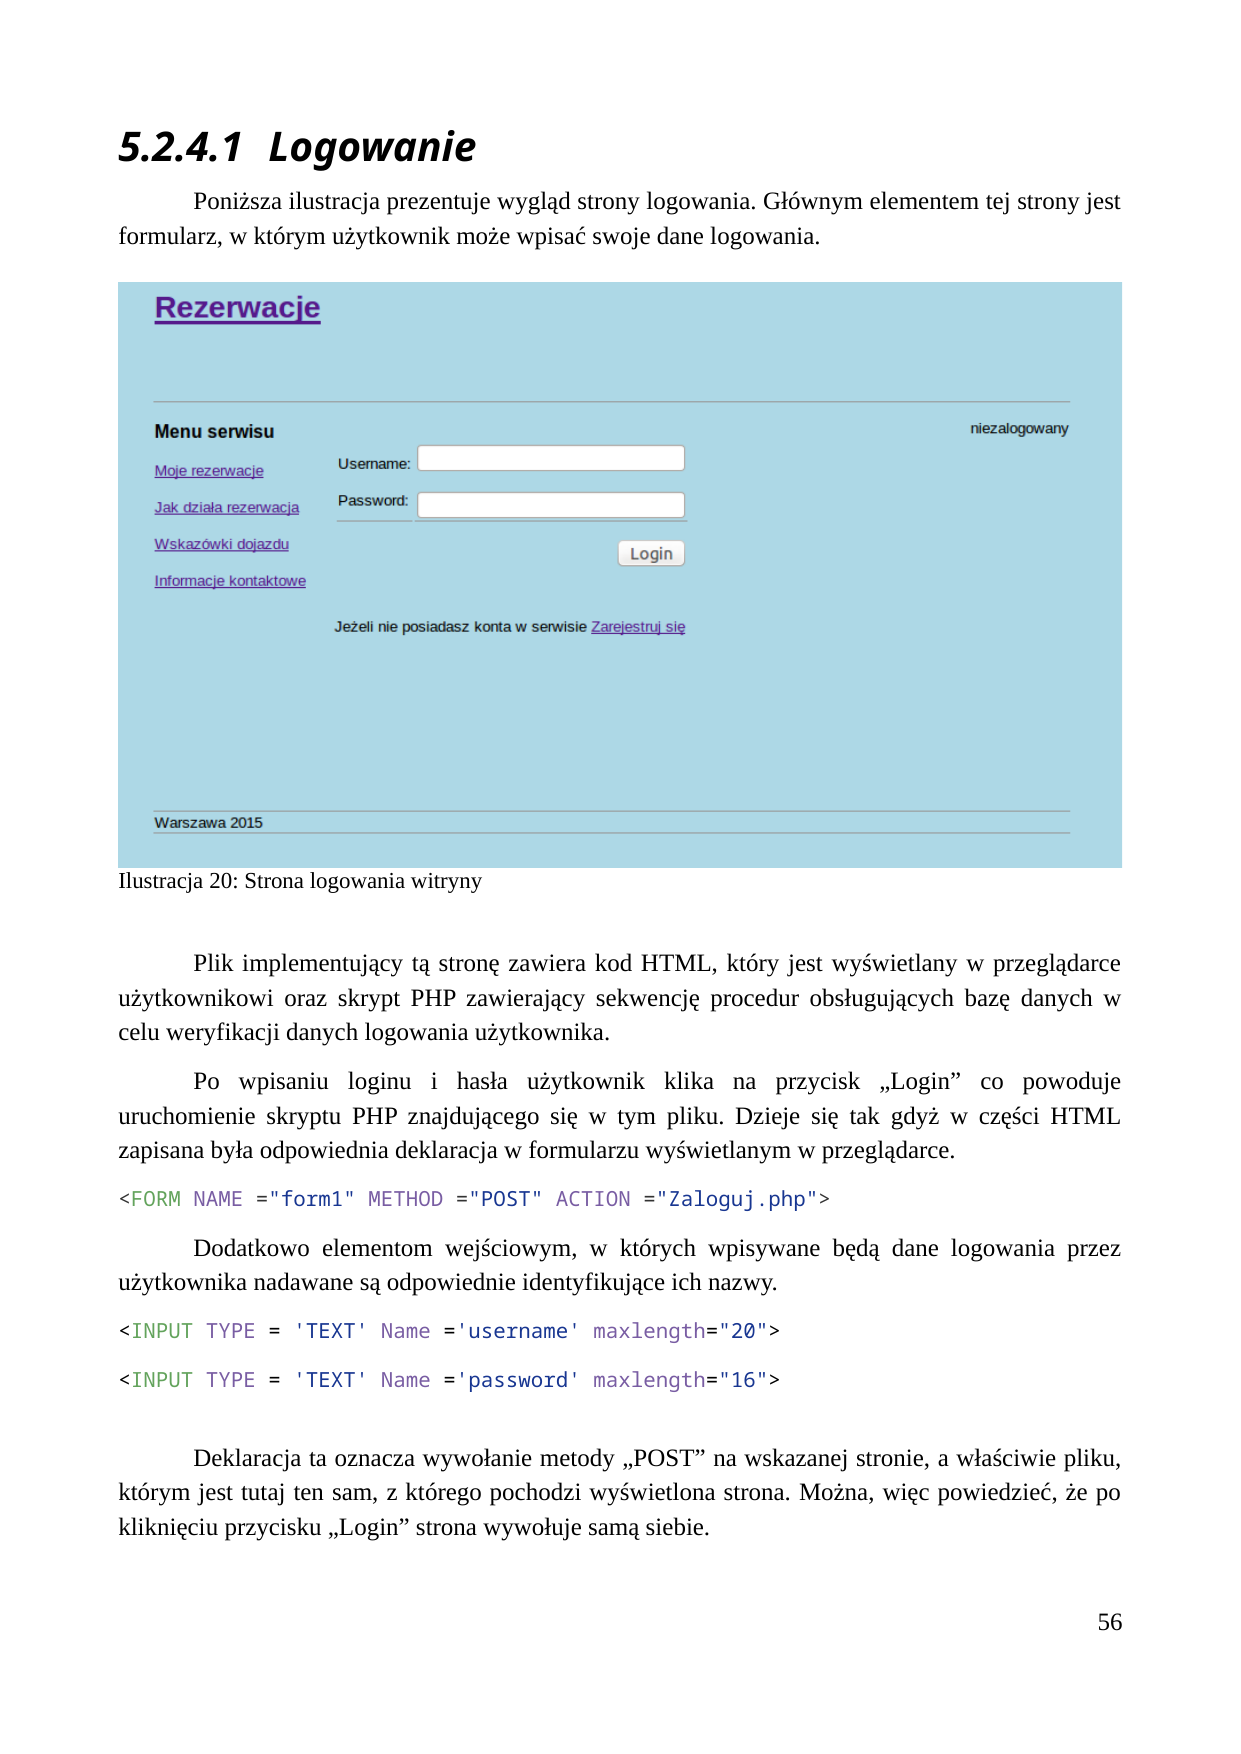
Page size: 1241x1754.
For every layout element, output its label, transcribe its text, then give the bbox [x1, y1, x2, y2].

subtitle Logowanie [118, 118, 1122, 174]
text <FORM NAME ="form1" METHOD ="POST" ACTION ="Zaloguj.php"> [118, 1184, 1122, 1213]
text <INPUT TYPE = 'TEXT' Name ='password' maxlength="16"> [118, 1365, 1122, 1394]
text Deklaracja ta oznacza wywołanie metody „POST” na wskazanej stronie, a właściwie pliku, którym jest tutaj ten sam, z którego pochodzi wyświetlona strona. Można, więc powiedzieć, że po kliknięciu przycisku „Login” strona wywołuje samą siebie. [118, 1443, 1122, 1540]
text Ilustracja 20: Strona logowania witryny [118, 868, 1122, 893]
text Poniższa ilustracja prezentuje wygląd strony logowania. Głównym elementem tej strony jest formularz, w którym użytkownik może wpisać swoje dane logowania. [118, 186, 1122, 249]
text <INPUT TYPE = 'TEXT' Name ='username' maxlength="20"> [118, 1317, 1122, 1345]
text Plik implementujący tą stronę zawiera kod HTML, który jest wyświetlany w przeglądarce użytkownikowi oraz skrypt PHP zawierający sekwencję procedur obsługujących bazę danych w celu weryfikacji danych logowania użytkownika. [118, 948, 1122, 1046]
picture [118, 282, 1123, 868]
text Po wpisaniu loginu i hasła użytkownik klika na przycisk „Login” co powoduje uruchomienie skryptu PHP znajdującego się w tym pliku. Dzieje się tak gdyż w części HTML zapisana była odpowiednia deklaracja w formularzu wyświetlanym w przeglądarce. [118, 1066, 1122, 1164]
text Dodatkowo elementom wejściowym, w których wpisywane będą dane logowania przez użytkownika nadawane są odpowiednie identyfikujące ich nazwy. [118, 1233, 1122, 1296]
